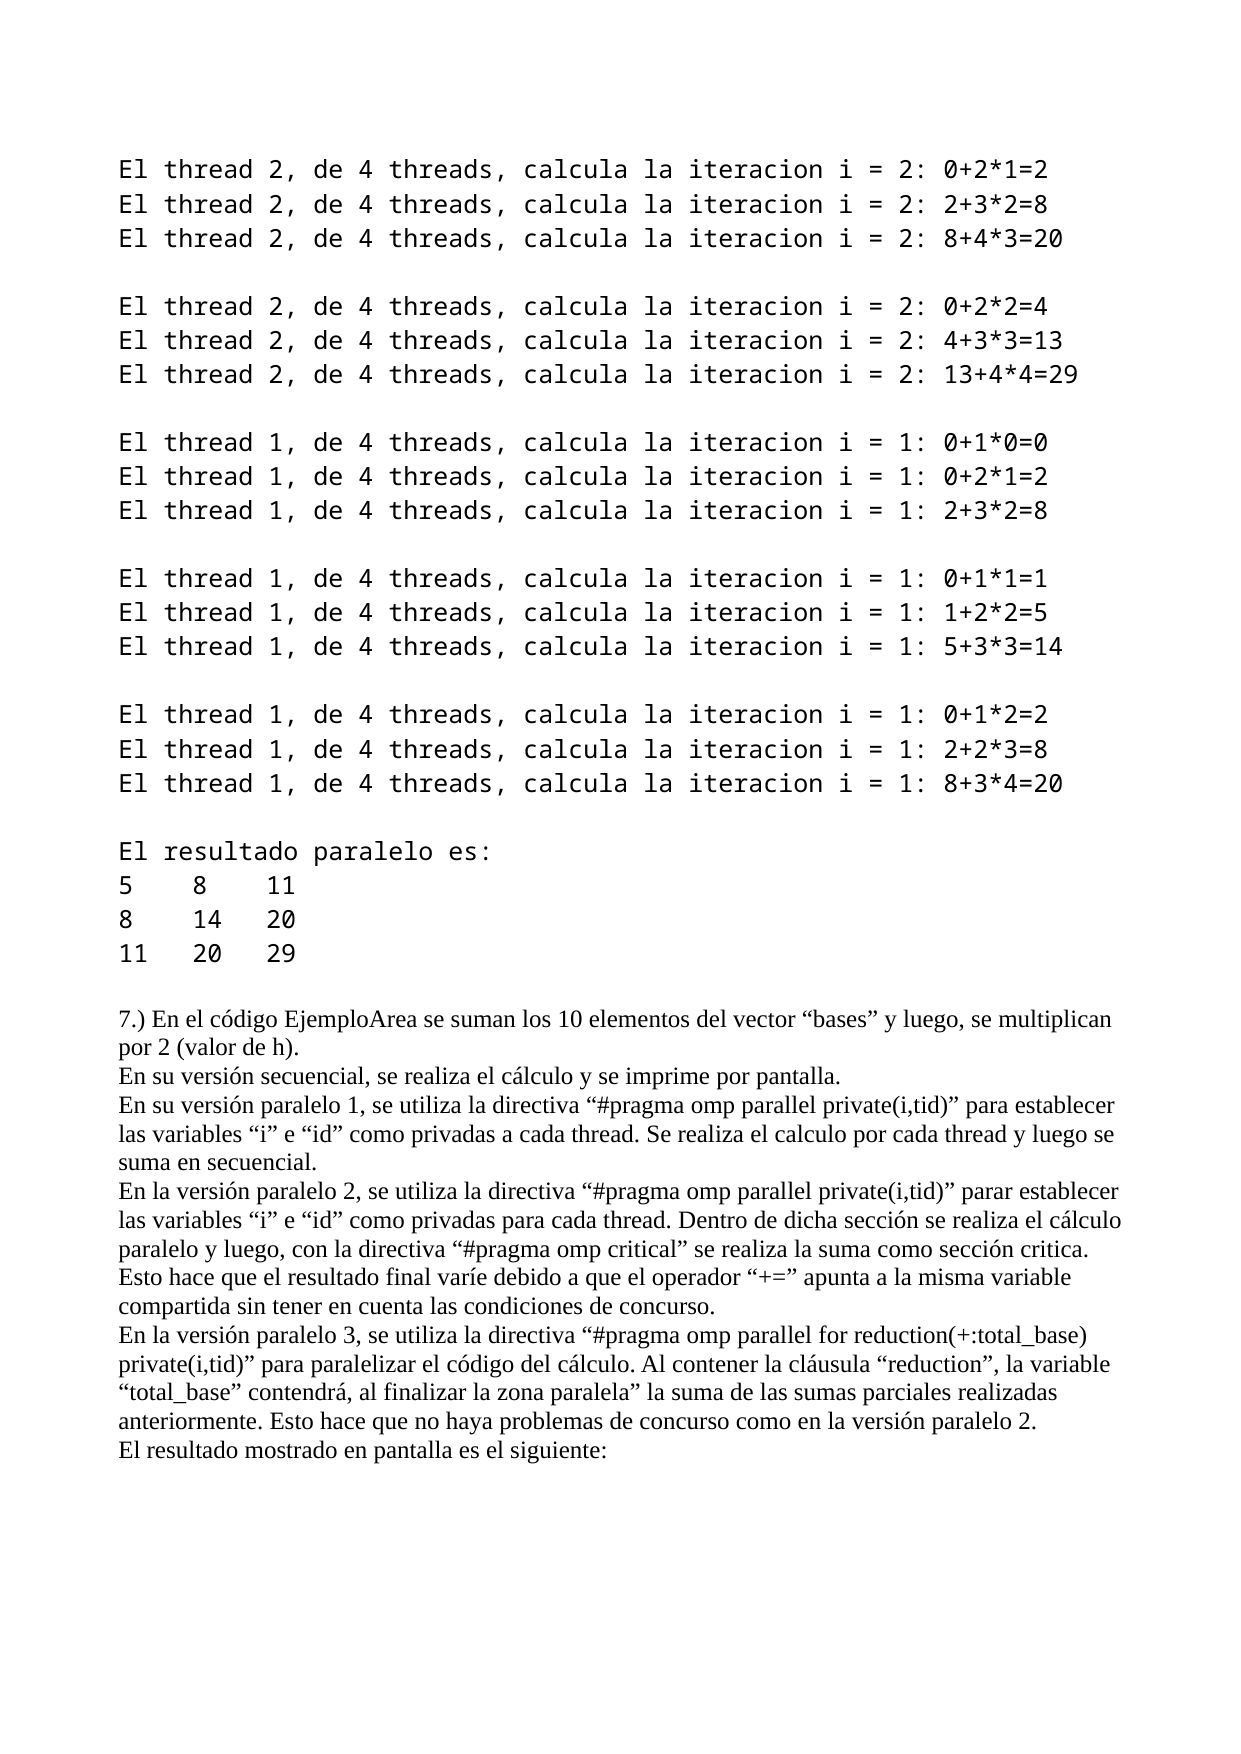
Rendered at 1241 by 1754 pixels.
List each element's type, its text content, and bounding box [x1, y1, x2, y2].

text En la versión paralelo 3, se utiliza la directiva “#pragma omp parallel for reduction(+:total_base) private(i,tid)” para paralelizar el código del cálculo. Al contener la cláusula “reduction”, la variable “total_base” contendrá, al finalizar la zona paralela” la suma de las sumas parciales realizadas anteriormente. Esto hace que no haya problemas de concurso como en la versión paralelo 2. [118, 1320, 1122, 1435]
text El thread 2, de 4 threads, calcula la iteracion i = 2: 13+4*4=29 [118, 357, 1122, 391]
text En su versión secuencial, se realiza el cálculo y se imprime por pantalla. [118, 1061, 1122, 1090]
text El thread 2, de 4 threads, calcula la iteracion i = 2: 8+4*3=20 [118, 220, 1122, 254]
text El thread 2, de 4 threads, calcula la iteracion i = 2: 2+3*2=8 [118, 186, 1122, 220]
text El thread 1, de 4 threads, calcula la iteracion i = 1: 2+3*2=8 [118, 493, 1122, 527]
text 11 20 29 [118, 936, 1122, 970]
text En la versión paralelo 2, se utiliza la directiva “#pragma omp parallel private(i,tid)” parar establecer las variables “i” e “id” como privadas para cada thread. Dentro de dicha sección se realiza el cálculo paralelo y luego, con la directiva “#pragma omp critical” se realiza la suma como sección critica. Esto hace que el resultado final varíe debido a que el operador “+=” apunta a la misma variable compartida sin tener en cuenta las condiciones de concurso. [118, 1176, 1122, 1320]
text El thread 1, de 4 threads, calcula la iteracion i = 1: 0+1*2=2 [118, 697, 1122, 731]
text El thread 1, de 4 threads, calcula la iteracion i = 1: 2+2*3=8 [118, 731, 1122, 765]
text 8 14 20 [118, 902, 1122, 936]
text El thread 1, de 4 threads, calcula la iteracion i = 1: 0+2*1=2 [118, 459, 1122, 493]
text El thread 1, de 4 threads, calcula la iteracion i = 1: 8+3*4=20 [118, 765, 1122, 799]
text El thread 2, de 4 threads, calcula la iteracion i = 2: 0+2*2=4 [118, 288, 1122, 322]
text El thread 1, de 4 threads, calcula la iteracion i = 1: 0+1*1=1 [118, 561, 1122, 595]
text El resultado paralelo es: [118, 833, 1122, 867]
text El thread 2, de 4 threads, calcula la iteracion i = 2: 4+3*3=13 [118, 322, 1122, 357]
text El thread 1, de 4 threads, calcula la iteracion i = 1: 1+2*2=5 [118, 595, 1122, 629]
text En su versión paralelo 1, se utiliza la directiva “#pragma omp parallel private(i,tid)” para establecer las variables “i” e “id” como privadas a cada thread. Se realiza el calculo por cada thread y luego se suma en secuencial. [118, 1090, 1122, 1176]
text El thread 1, de 4 threads, calcula la iteracion i = 1: 5+3*3=14 [118, 629, 1122, 663]
text El thread 1, de 4 threads, calcula la iteracion i = 1: 0+1*0=0 [118, 425, 1122, 459]
text El thread 2, de 4 threads, calcula la iteracion i = 2: 0+2*1=2 [118, 152, 1122, 186]
text 7.) En el código EjemploArea se suman los 10 elementos del vector “bases” y luego, se multiplican por 2 (valor de h). [118, 1004, 1122, 1061]
text El resultado mostrado en pantalla es el siguiente: [118, 1435, 1122, 1464]
text 5 8 11 [118, 867, 1122, 902]
